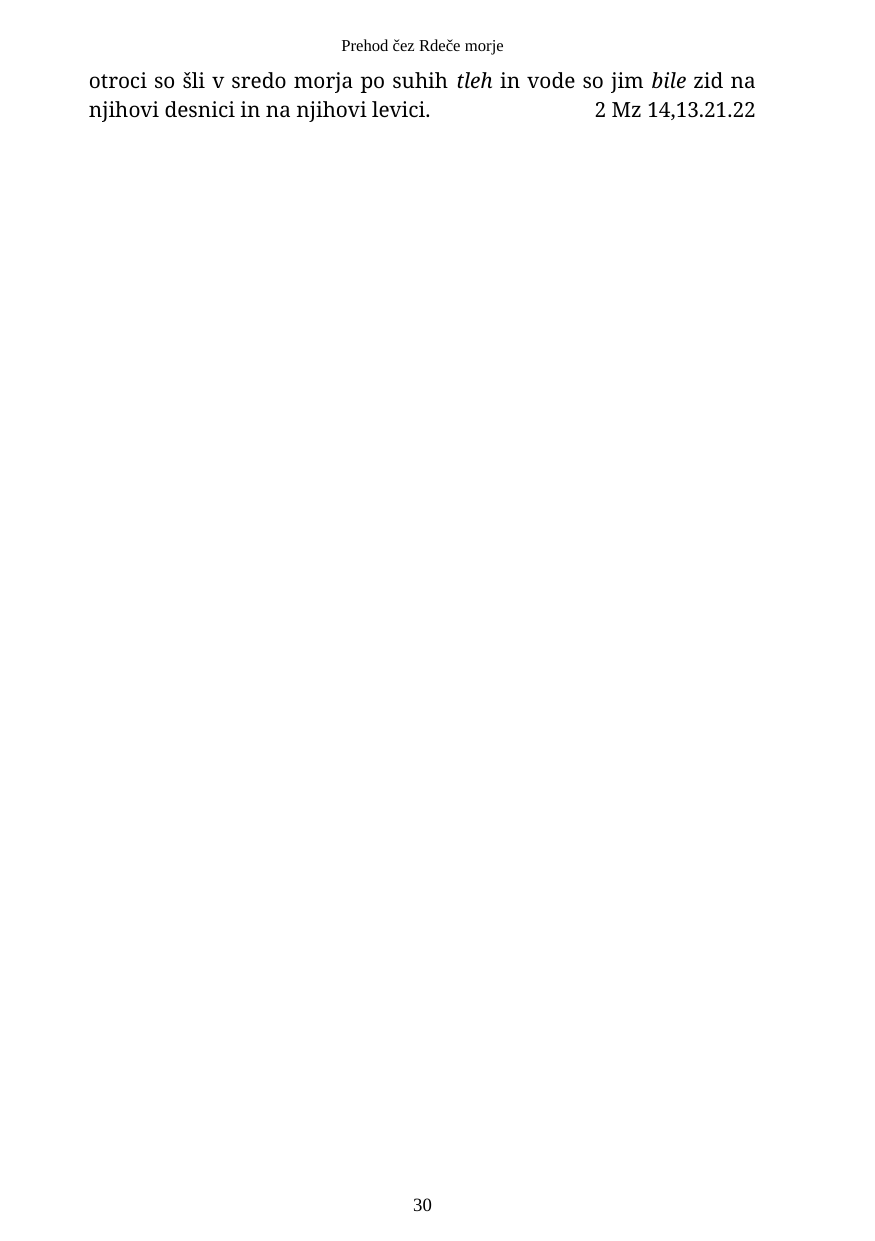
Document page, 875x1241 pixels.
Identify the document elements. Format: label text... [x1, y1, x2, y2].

text Mojzes je ljudstvu rekel: »Ne bojte se, mirno stojte in glejte Gospodovo rešitev duš, ki vam jo bo danes pokazal, kajti Egipčane, ki ste jih videli danes, jih na veke ne boste več videli. Mojzes je svojo roko iztegnil nad morje in Gospod je storil, da je morje vso tisto noč šlo nazaj z močnim vzhodnikom in naredilo kopno zemljo in so bile vode razdeljene. In Izraelovi otroci so šli v sredo morja po suhih tleh in vode so jim bile zid na njihovi desnici in na njihovi levici. 2 Mz 14,13.21.22 [89, 66, 756, 123]
